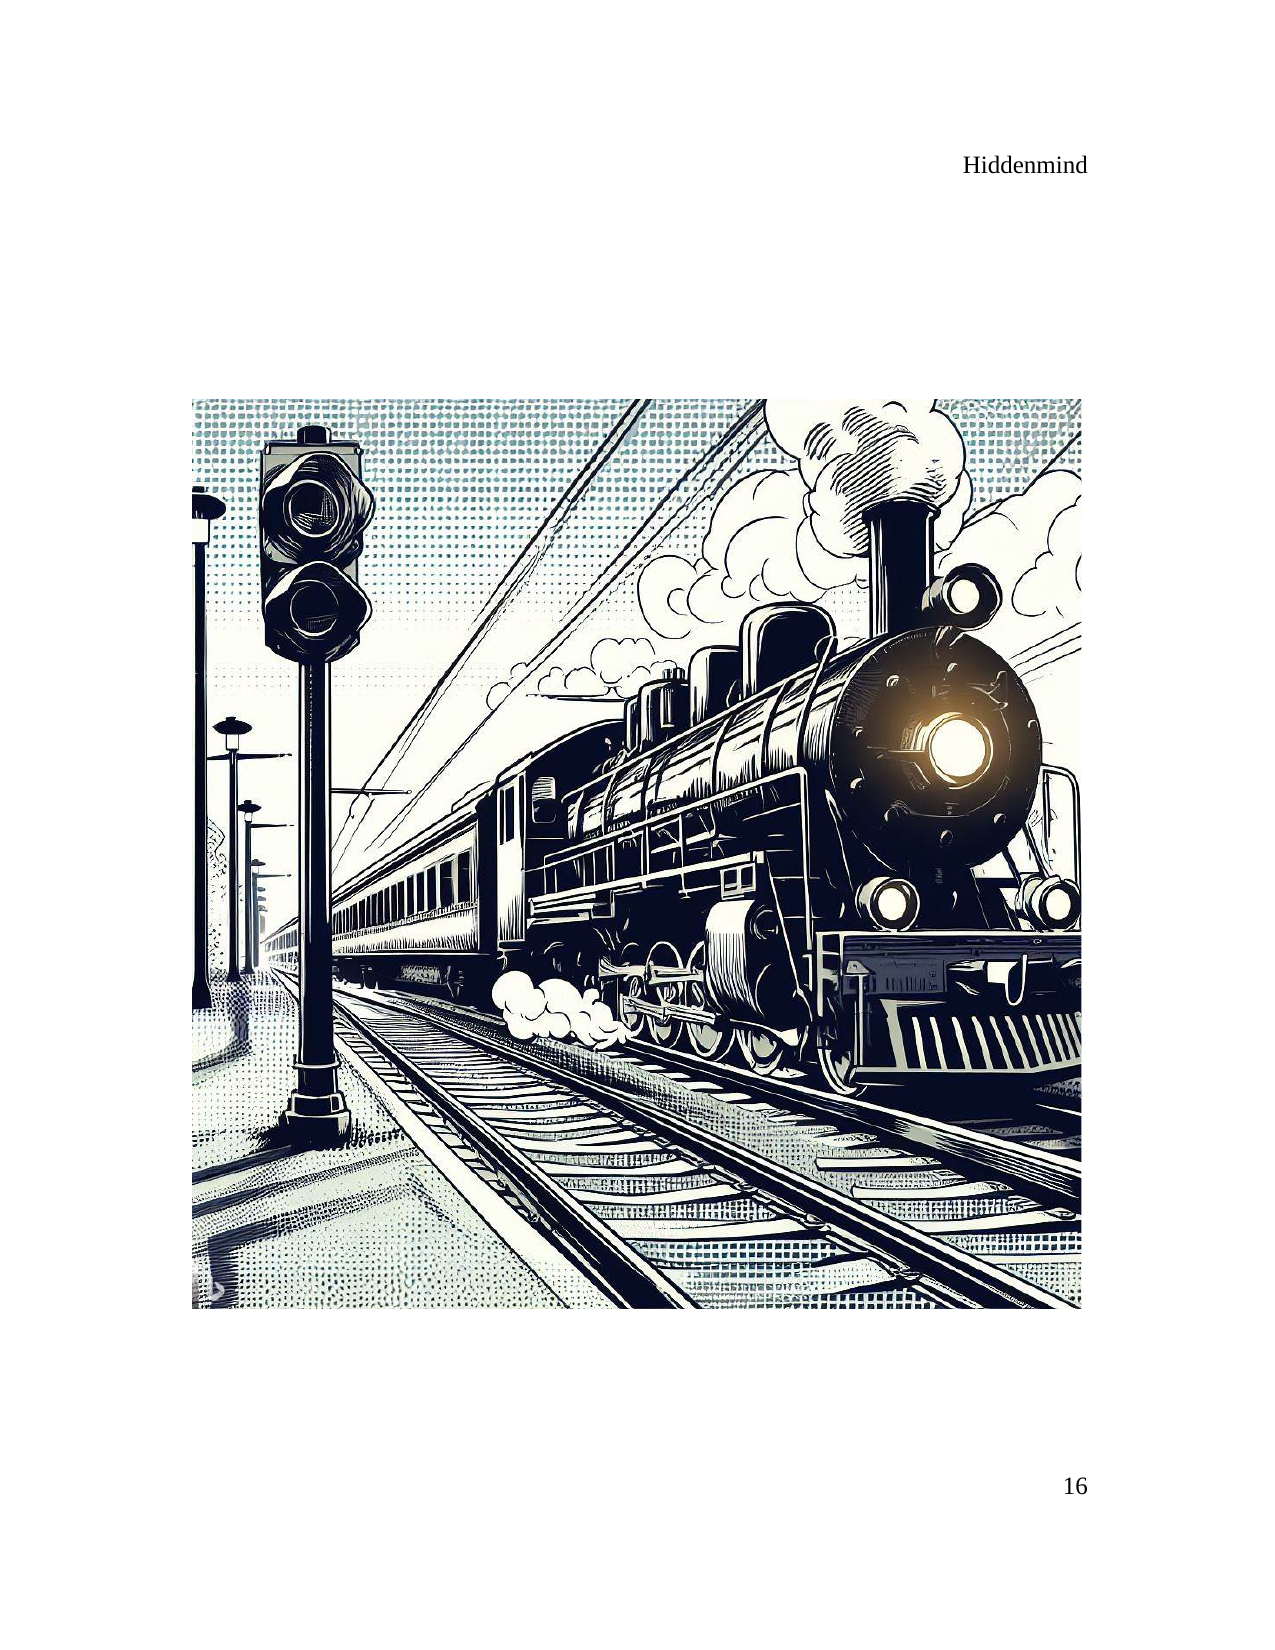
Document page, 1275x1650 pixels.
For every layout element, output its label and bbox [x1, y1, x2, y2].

picture [192, 399, 1082, 1309]
